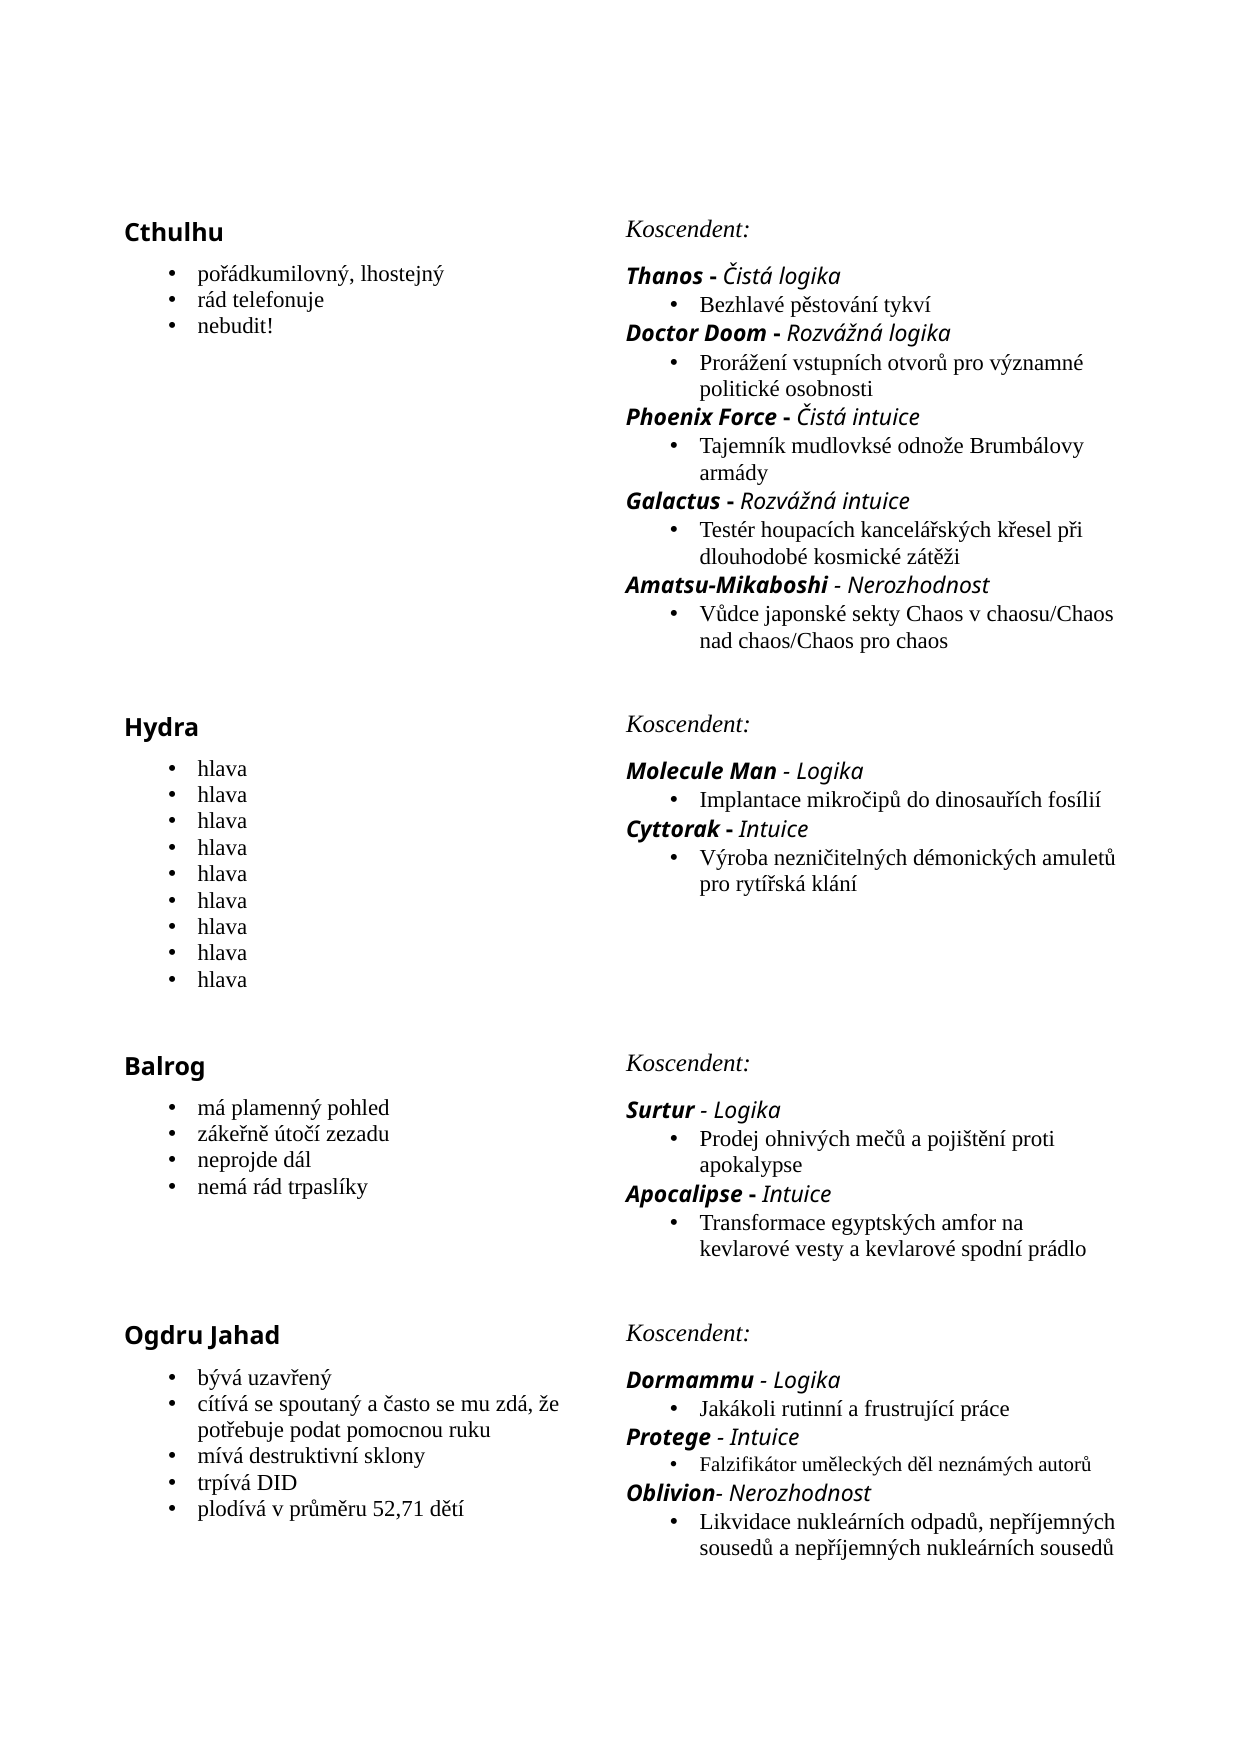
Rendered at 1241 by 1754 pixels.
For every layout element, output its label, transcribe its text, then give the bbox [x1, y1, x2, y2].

table_header Chaos – 9. sektor [118, 118, 1122, 164]
table_header Koscendent: [620, 209, 1122, 254]
table_header Ogdru Jahad [118, 1312, 620, 1358]
table_cell pořádkumilovný, lhostejný rád telefonuje nebudit! [118, 254, 620, 659]
table_header Koscendent: [620, 704, 1122, 749]
table_cell Molecule Man - Logika Implantace mikročipů do dinosauřích fosílií Cyttorak - Intuice Výroba nezničitelných démonických amuletů pro rytířská klání [620, 749, 1122, 998]
table_header Koscendent: [620, 1312, 1122, 1358]
table_header Koscendent: [620, 1043, 1122, 1088]
table_header Cthulhu [118, 209, 620, 254]
table_cell Dormammu - Logika Jakákoli rutinní a frustrující práce Protege - Intuice Falzifikátor uměleckých děl neznámých autorů Oblivion- Nerozhodnost Likvidace nukleárních odpadů, nepříjemných sousedů a nepříjemných nukleárních sousedů [620, 1358, 1122, 1566]
table_cell hlava hlava hlava hlava hlava hlava hlava hlava hlava [118, 749, 620, 998]
table_cell Thanos - Čistá logika Bezhlavé pěstování tykví Doctor Doom - Rozvážná logika Prorážení vstupních otvorů pro významné politické osobnosti Phoenix Force - Čistá intuice Tajemník mudlovksé odnože Brumbálovy armády Galactus - Rozvážná intuice Testér houpacích kancelářských křesel při dlouhodobé kosmické zátěži Amatsu-Mikaboshi - Nerozhodnost Vůdce japonské sekty Chaos v chaosu/Chaos nad chaos/Chaos pro chaos [620, 254, 1122, 659]
table_header Hydra [118, 704, 620, 749]
table_cell Surtur - Logika Prodej ohnivých mečů a pojištění proti apokalypse Apocalipse - Intuice Transformace egyptských amfor na kevlarové vesty a kevlarové spodní prádlo [620, 1088, 1122, 1267]
table_header Balrog [118, 1043, 620, 1088]
table_cell bývá uzavřený cítívá se spoutaný a často se mu zdá, že potřebuje podat pomocnou ruku mívá destruktivní sklony trpívá DID plodívá v průměru 52,71 dětí [118, 1358, 620, 1566]
table_cell má plamenný pohled zákeřně útočí zezadu neprojde dál nemá rád trpaslíky [118, 1088, 620, 1267]
